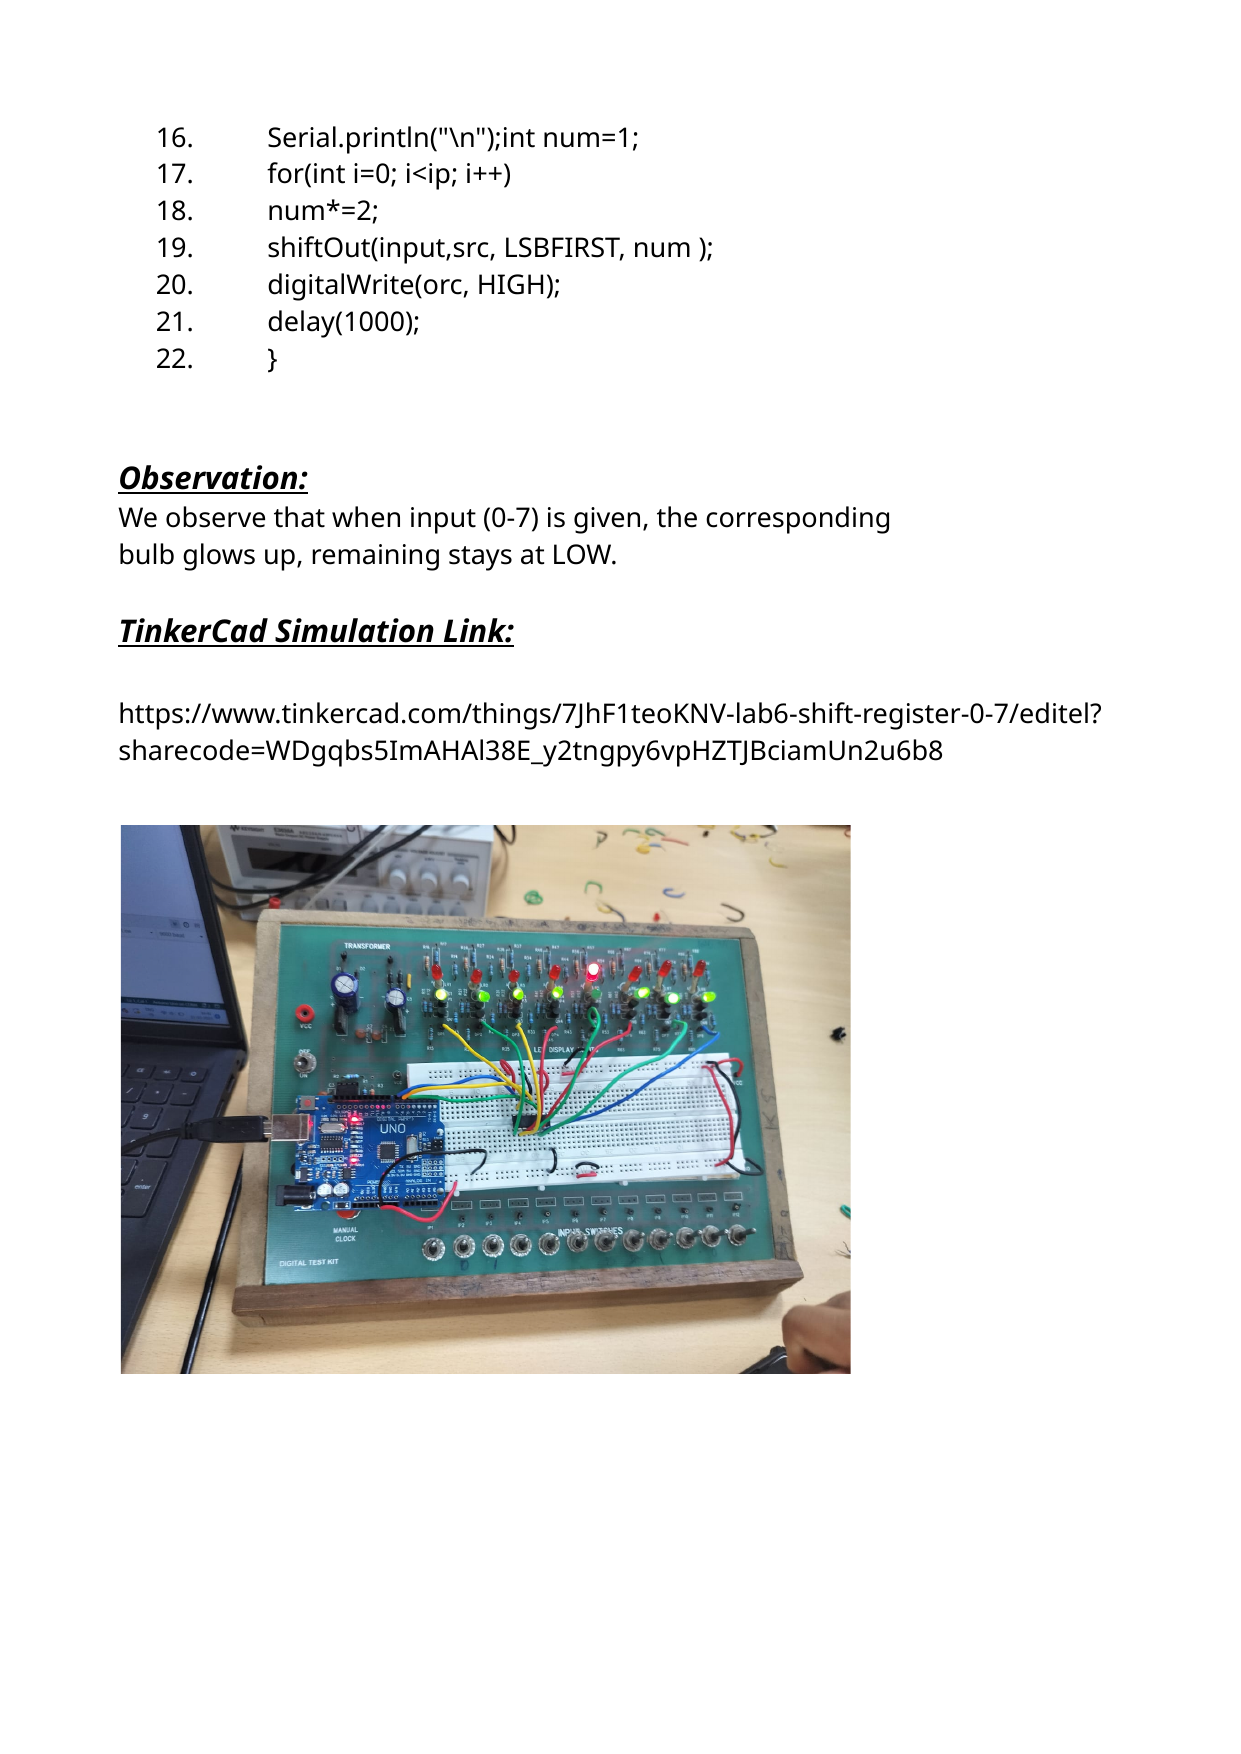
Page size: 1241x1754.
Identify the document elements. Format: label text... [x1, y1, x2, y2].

text TinkerCad Simulation Link: [118, 609, 1122, 652]
text bulb glows up, remaining stays at LOW. [118, 535, 1122, 572]
list delay(1000); [156, 302, 1122, 339]
list for(int i=0; i<ip; i++) [156, 155, 1122, 192]
list } [156, 339, 1122, 376]
text Observation: [118, 456, 1122, 498]
text https://www.tinkercad.com/things/7JhF1teoKNV-lab6-shift-register-0-7/editel?sharecode=WDgqbs5ImAHAl38E_y2tngpy6vpHZTJBciamUn2u6b8 [118, 694, 1122, 768]
list shiftOut(input,src, LSBFIRST, num ); [156, 229, 1122, 266]
text We observe that when input (0-7) is given, the corresponding [118, 498, 1122, 535]
list Serial.println("\n");int num=1; [156, 118, 1122, 155]
list num*=2; [156, 192, 1122, 229]
picture [120, 825, 851, 1374]
list digitalWrite(orc, HIGH); [156, 266, 1122, 302]
